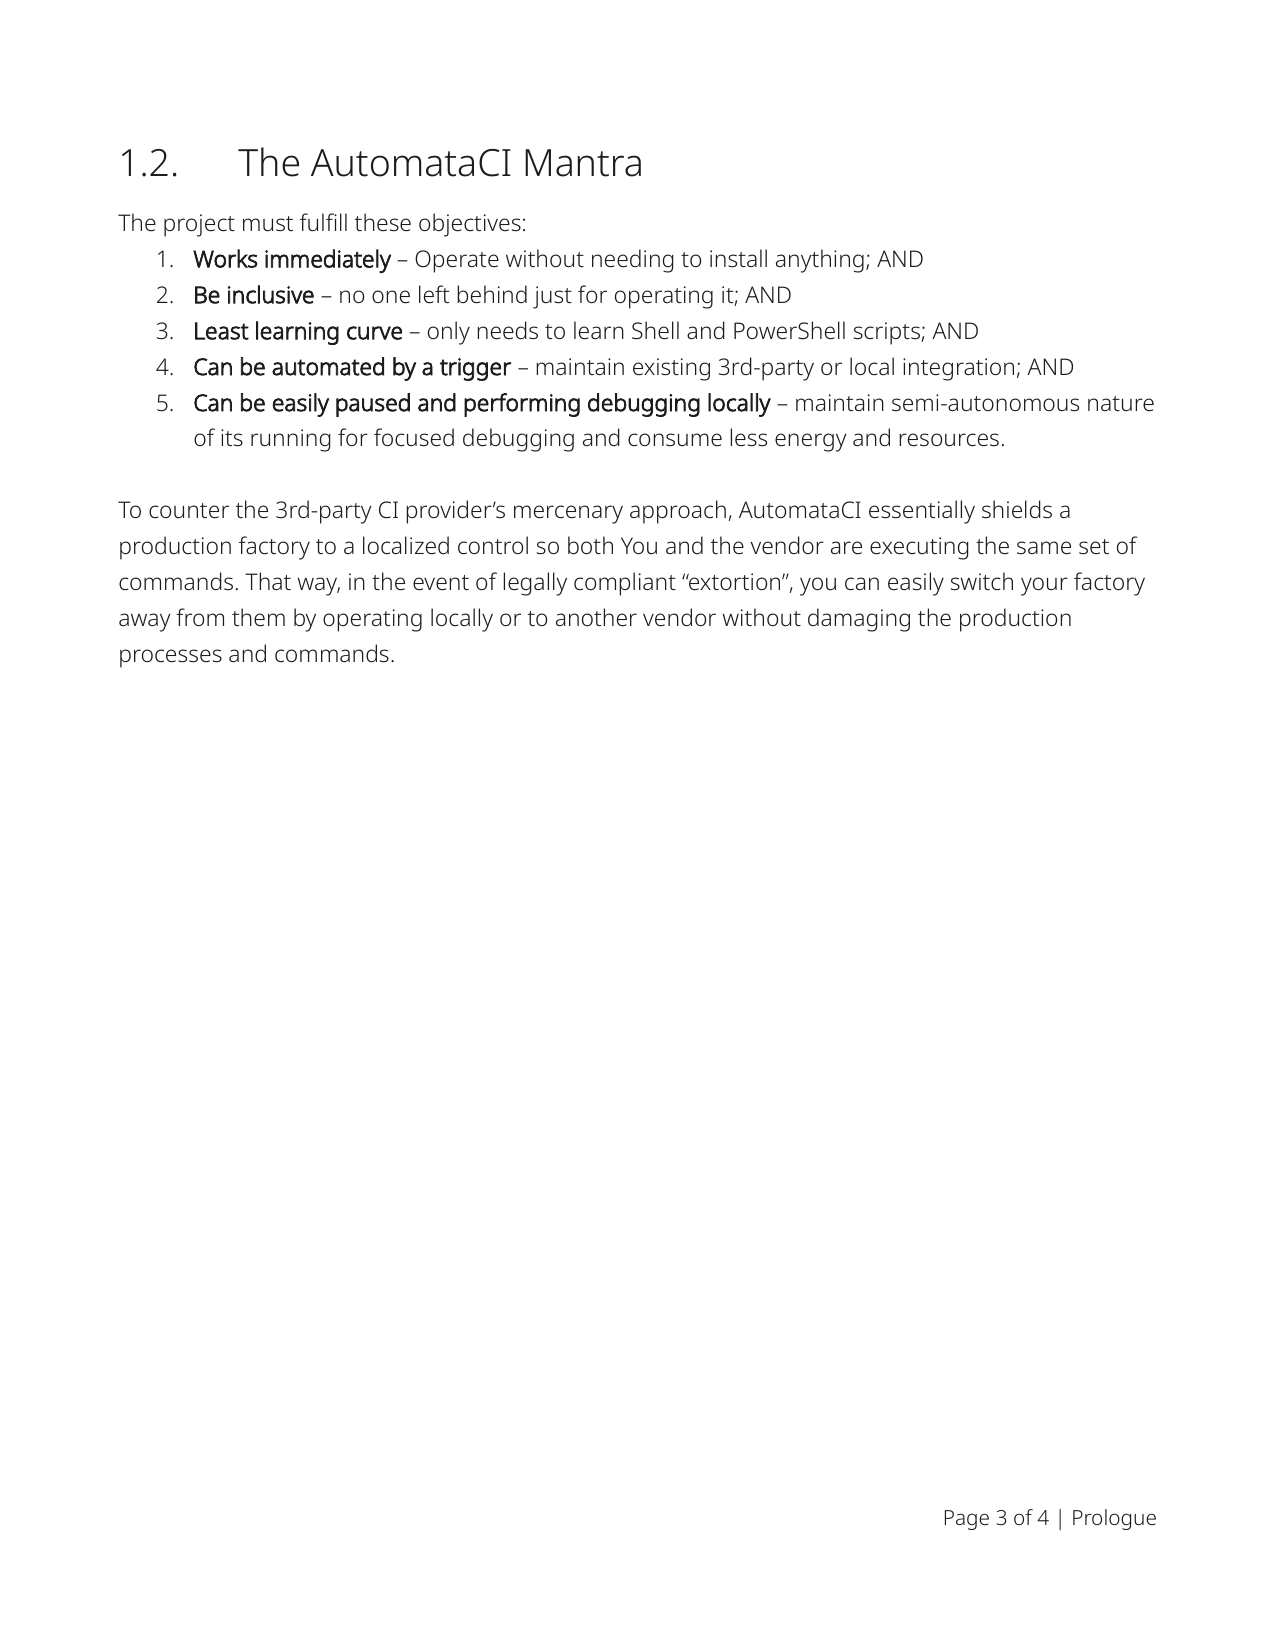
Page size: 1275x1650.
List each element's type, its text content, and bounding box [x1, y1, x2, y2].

text To counter the 3rd-party CI provider’s mercenary approach, AutomataCI essentially shields a production factory to a localized control so both You and the vendor are executing the same set of commands. That way, in the event of legally compliant “extortion”, you can easily switch your factory away from them by operating locally or to another vendor without damaging the production processes and commands. [118, 494, 1157, 669]
text The project must fulfill these objectives: [118, 207, 1157, 238]
list Works immediately – Operate without needing to install anything; AND [156, 243, 1157, 274]
list Least learning curve – only needs to learn Shell and PowerShell scripts; AND [156, 314, 1157, 346]
list Can be automated by a trigger – maintain existing 3rd-party or local integration; AND [156, 351, 1157, 382]
list Can be easily paused and performing debugging locally – maintain semi-autonomous nature of its running for focused debugging and consume less energy and resources. [156, 386, 1157, 454]
subtitle The AutomataCI Mantra [118, 136, 1157, 187]
list Be inclusive – no one left behind just for operating it; AND [156, 279, 1157, 310]
